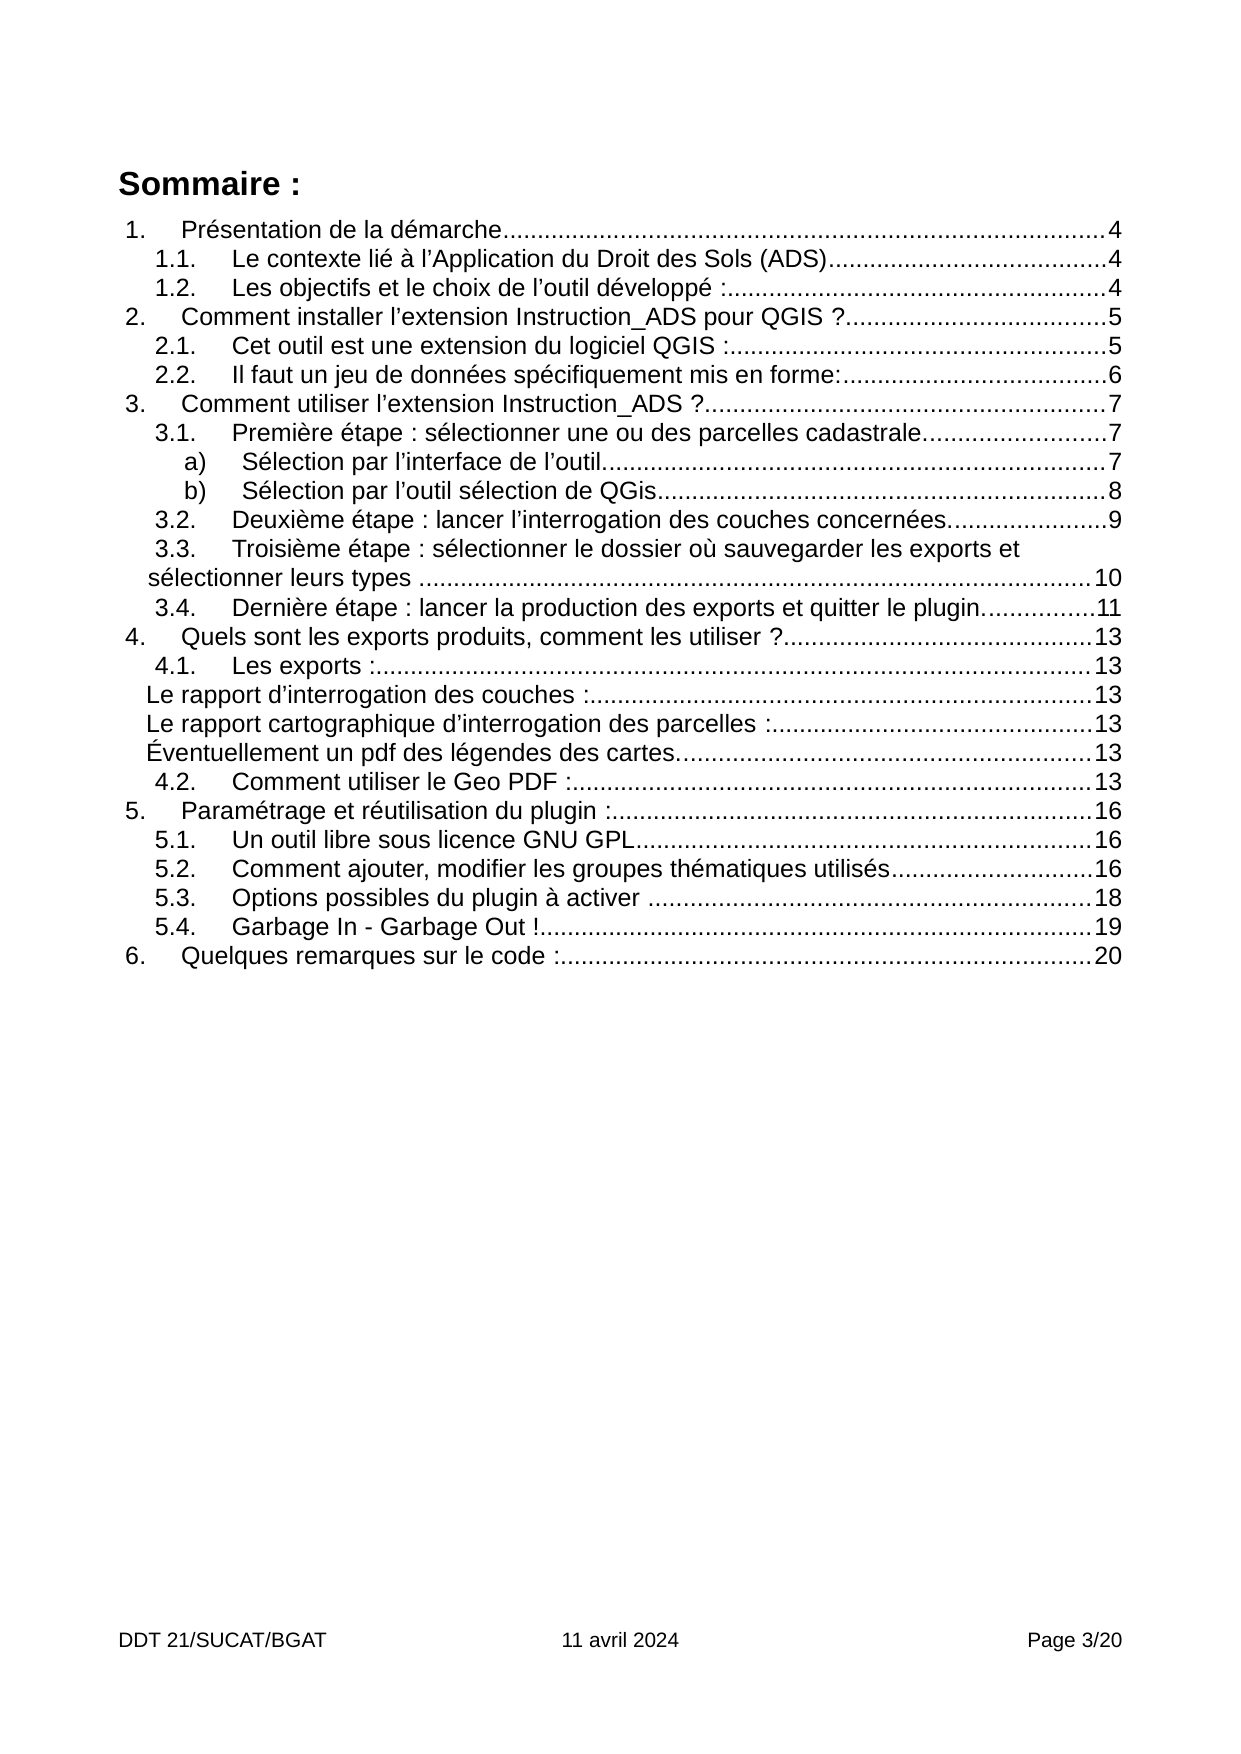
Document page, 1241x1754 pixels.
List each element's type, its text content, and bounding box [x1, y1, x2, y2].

text 5. Paramétrage et réutilisation du plugin : 16 [118, 796, 1122, 825]
text 1.2. Les objectifs et le choix de l’outil développé : 4 [148, 273, 1122, 302]
text 3. Comment utiliser l’extension Instruction_ADS ? 7 [118, 389, 1122, 418]
text 3.3. Troisième étape : sélectionner le dossier où sauvegarder les exports et sélectionner leurs types . 10 [148, 534, 1122, 592]
text 4. Quels sont les exports produits, comment les utiliser ? 13 [118, 621, 1122, 651]
text 5.1. Un outil libre sous licence GNU GPL 16 [148, 825, 1122, 854]
text 5.4. Garbage In - Garbage Out ! 19 [148, 912, 1122, 941]
text 5.2. Comment ajouter, modifier les groupes thématiques utilisés 16 [148, 854, 1122, 883]
text 2.2. Il faut un jeu de données spécifiquement mis en forme: 6 [148, 360, 1122, 389]
text 2.1. Cet outil est une extension du logiciel QGIS : 5 [148, 331, 1122, 360]
subtitle Sommaire : [118, 163, 1122, 202]
text 3.4. Dernière étape : lancer la production des exports et quitter le plugin. 11 [148, 592, 1122, 621]
text 1.1. Le contexte lié à l’Application du Droit des Sols (ADS) 4 [148, 244, 1122, 273]
text 1. Présentation de la démarche 4 [118, 214, 1122, 244]
text 4.1. Les exports : 13 [148, 651, 1122, 679]
text 2. Comment installer l’extension Instruction_ADS pour QGIS ? 5 [118, 302, 1122, 331]
text 3.2. Deuxième étape : lancer l’interrogation des couches concernées. 9 [148, 505, 1122, 534]
text b) Sélection par l’outil sélection de QGis 8 [177, 476, 1122, 505]
text 5.3. Options possibles du plugin à activer 18 [148, 883, 1122, 912]
text a) Sélection par l’interface de l’outil. 7 [177, 447, 1122, 476]
text 6. Quelques remarques sur le code : 20 [118, 941, 1122, 970]
text Le rapport d’interrogation des couches : 13 [118, 679, 1122, 709]
text 4.2. Comment utiliser le Geo PDF : 13 [148, 767, 1122, 796]
text Éventuellement un pdf des légendes des cartes. 13 [118, 738, 1122, 767]
text Le rapport cartographique d’interrogation des parcelles : 13 [118, 709, 1122, 738]
text 3.1. Première étape : sélectionner une ou des parcelles cadastrale. 7 [148, 418, 1122, 447]
